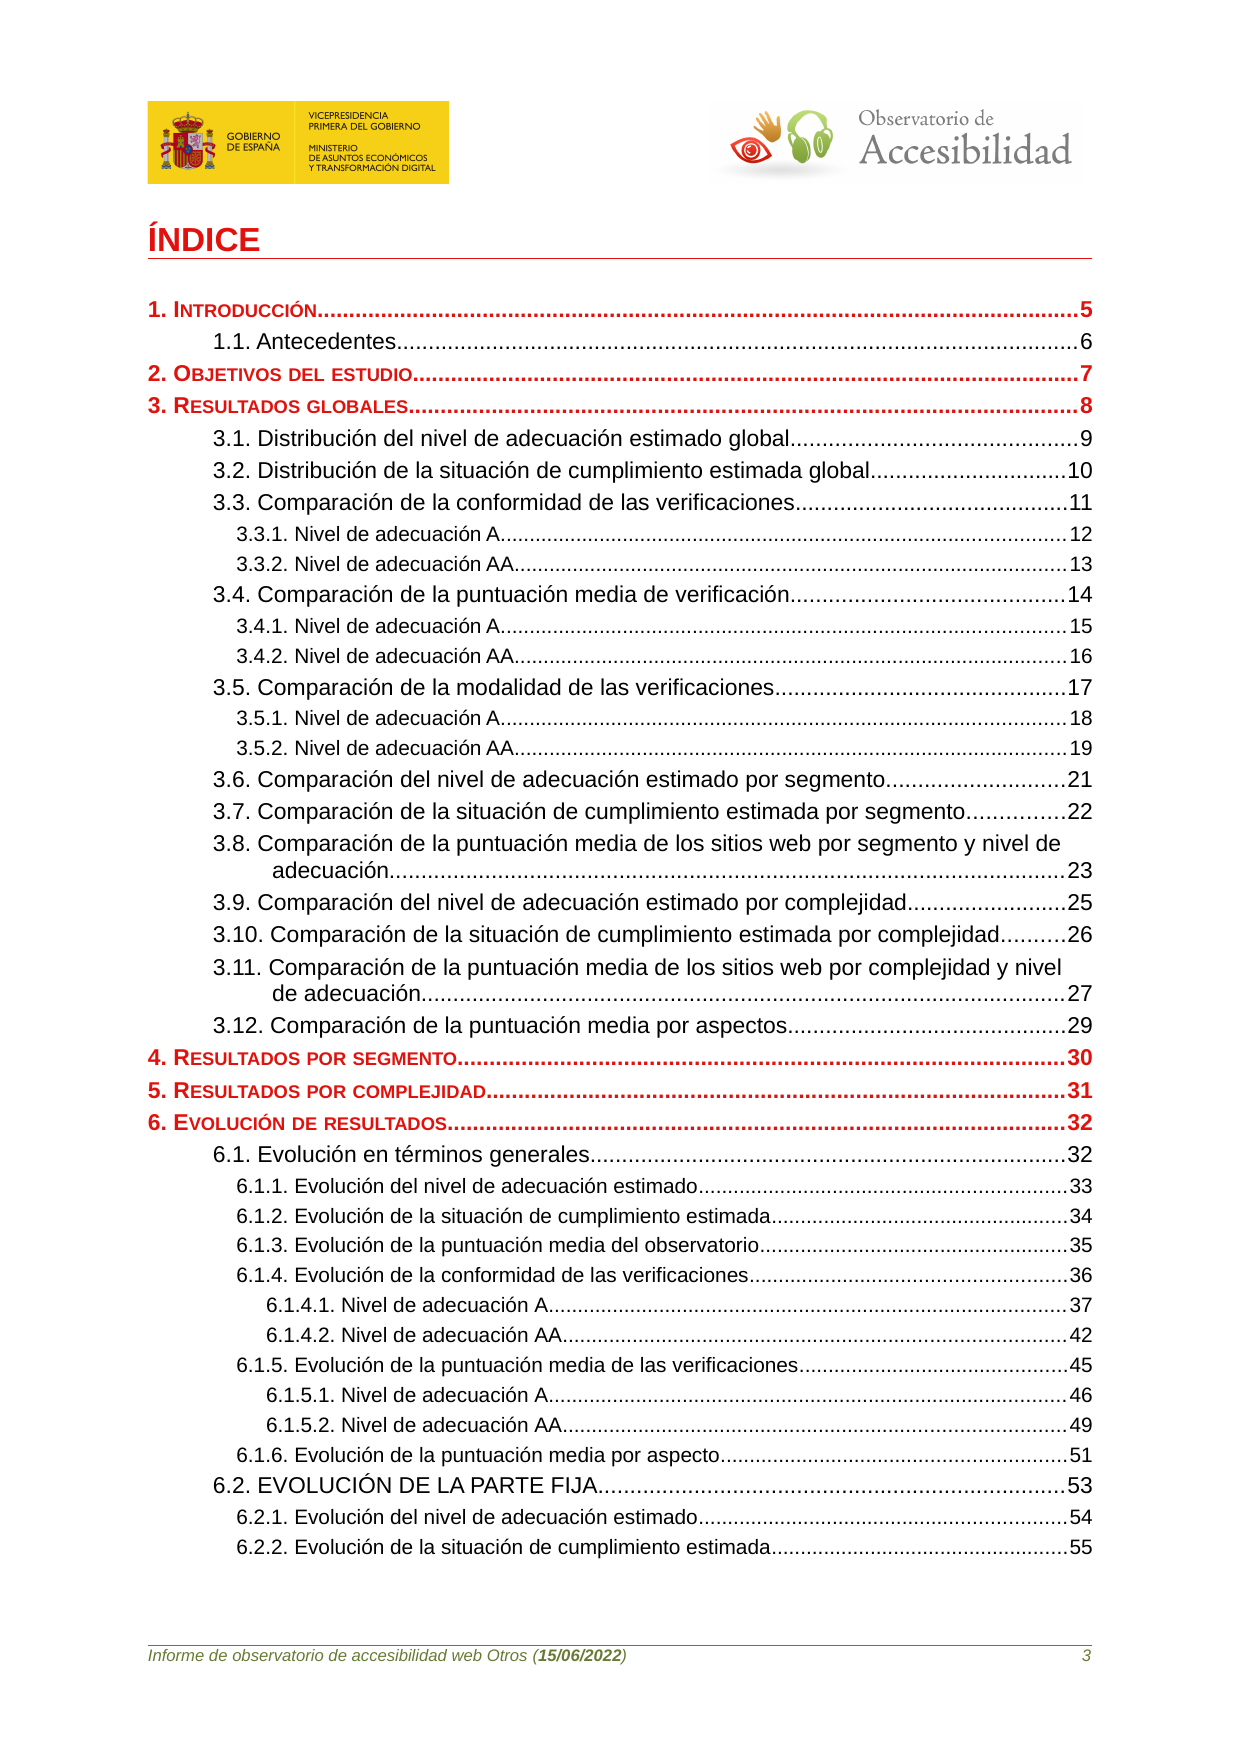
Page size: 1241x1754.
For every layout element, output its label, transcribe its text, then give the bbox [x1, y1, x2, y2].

text 1.1. Antecedentes 6 [213, 328, 1092, 354]
text 6.1.4.2. Nivel de adecuación AA 42 [266, 1323, 1092, 1347]
text 3.8. Comparación de la puntuación media de los sitios web por segmento y nivel de adecuación 23 [213, 830, 1092, 883]
text 2. Objetivos del estudio 7 [148, 360, 1092, 387]
text 3.4.1. Nivel de adecuación A 15 [236, 614, 1092, 638]
text 6.1. Evolución en términos generales 32 [213, 1141, 1092, 1168]
text 3.5.2. Nivel de adecuación AA 19 [236, 736, 1092, 760]
text 4. Resultados por segmento 30 [148, 1044, 1092, 1071]
text 6.2.2. Evolución de la situación de cumplimiento estimada 55 [236, 1535, 1092, 1559]
text 1. Introducción 5 [148, 296, 1092, 322]
text 5. Resultados por complejidad 31 [148, 1077, 1092, 1103]
text 6.1.6. Evolución de la puntuación media por aspecto 51 [236, 1443, 1092, 1467]
text 3.7. Comparación de la situación de cumplimiento estimada por segmento 22 [213, 798, 1092, 824]
text 3.11. Comparación de la puntuación media de los sitios web por complejidad y nivel de adecuación 27 [213, 953, 1092, 1006]
text 6.2.1. Evolución del nivel de adecuación estimado 54 [236, 1505, 1092, 1529]
text 6.1.2. Evolución de la situación de cumplimiento estimada 34 [236, 1203, 1092, 1227]
text 3.5. Comparación de la modalidad de las verificaciones 17 [213, 673, 1092, 700]
text 3.10. Comparación de la situación de cumplimiento estimada por complejidad 26 [213, 921, 1092, 947]
text 3.4.2. Nivel de adecuación AA 16 [236, 644, 1092, 668]
text 6.2. EVOLUCIÓN DE LA PARTE FIJA 53 [213, 1472, 1092, 1499]
text 3.3.2. Nivel de adecuación AA 13 [236, 552, 1092, 576]
text 6.1.4.1. Nivel de adecuación A 37 [266, 1293, 1092, 1317]
text 3. Resultados globales 8 [148, 392, 1092, 419]
text 6.1.1. Evolución del nivel de adecuación estimado 33 [236, 1173, 1092, 1197]
text 3.5.1. Nivel de adecuación A 18 [236, 706, 1092, 730]
text 6.1.5.1. Nivel de adecuación A 46 [266, 1383, 1092, 1407]
text 3.3. Comparación de la conformidad de las verificaciones 11 [213, 489, 1092, 516]
text 3.9. Comparación del nivel de adecuación estimado por complejidad 25 [213, 889, 1092, 915]
text 6.1.4. Evolución de la conformidad de las verificaciones 36 [236, 1263, 1092, 1287]
text 3.12. Comparación de la puntuación media por aspectos 29 [213, 1012, 1092, 1038]
text 3.1. Distribución del nivel de adecuación estimado global 9 [213, 425, 1092, 451]
text 3.6. Comparación del nivel de adecuación estimado por segmento 21 [213, 766, 1092, 792]
text 3.4. Comparación de la puntuación media de verificación 14 [213, 581, 1092, 608]
text 6.1.5. Evolución de la puntuación media de las verificaciones 45 [236, 1353, 1092, 1377]
text 6.1.5.2. Nivel de adecuación AA 49 [266, 1413, 1092, 1437]
text 6.1.3. Evolución de la puntuación media del observatorio 35 [236, 1233, 1092, 1257]
text 6. Evolución de resultados 32 [148, 1109, 1092, 1135]
text 3.2. Distribución de la situación de cumplimiento estimada global 10 [213, 457, 1092, 483]
picture [147, 101, 450, 184]
text 3.3.1. Nivel de adecuación A 12 [236, 522, 1092, 546]
picture [710, 101, 1086, 184]
text Índice [148, 220, 1092, 258]
